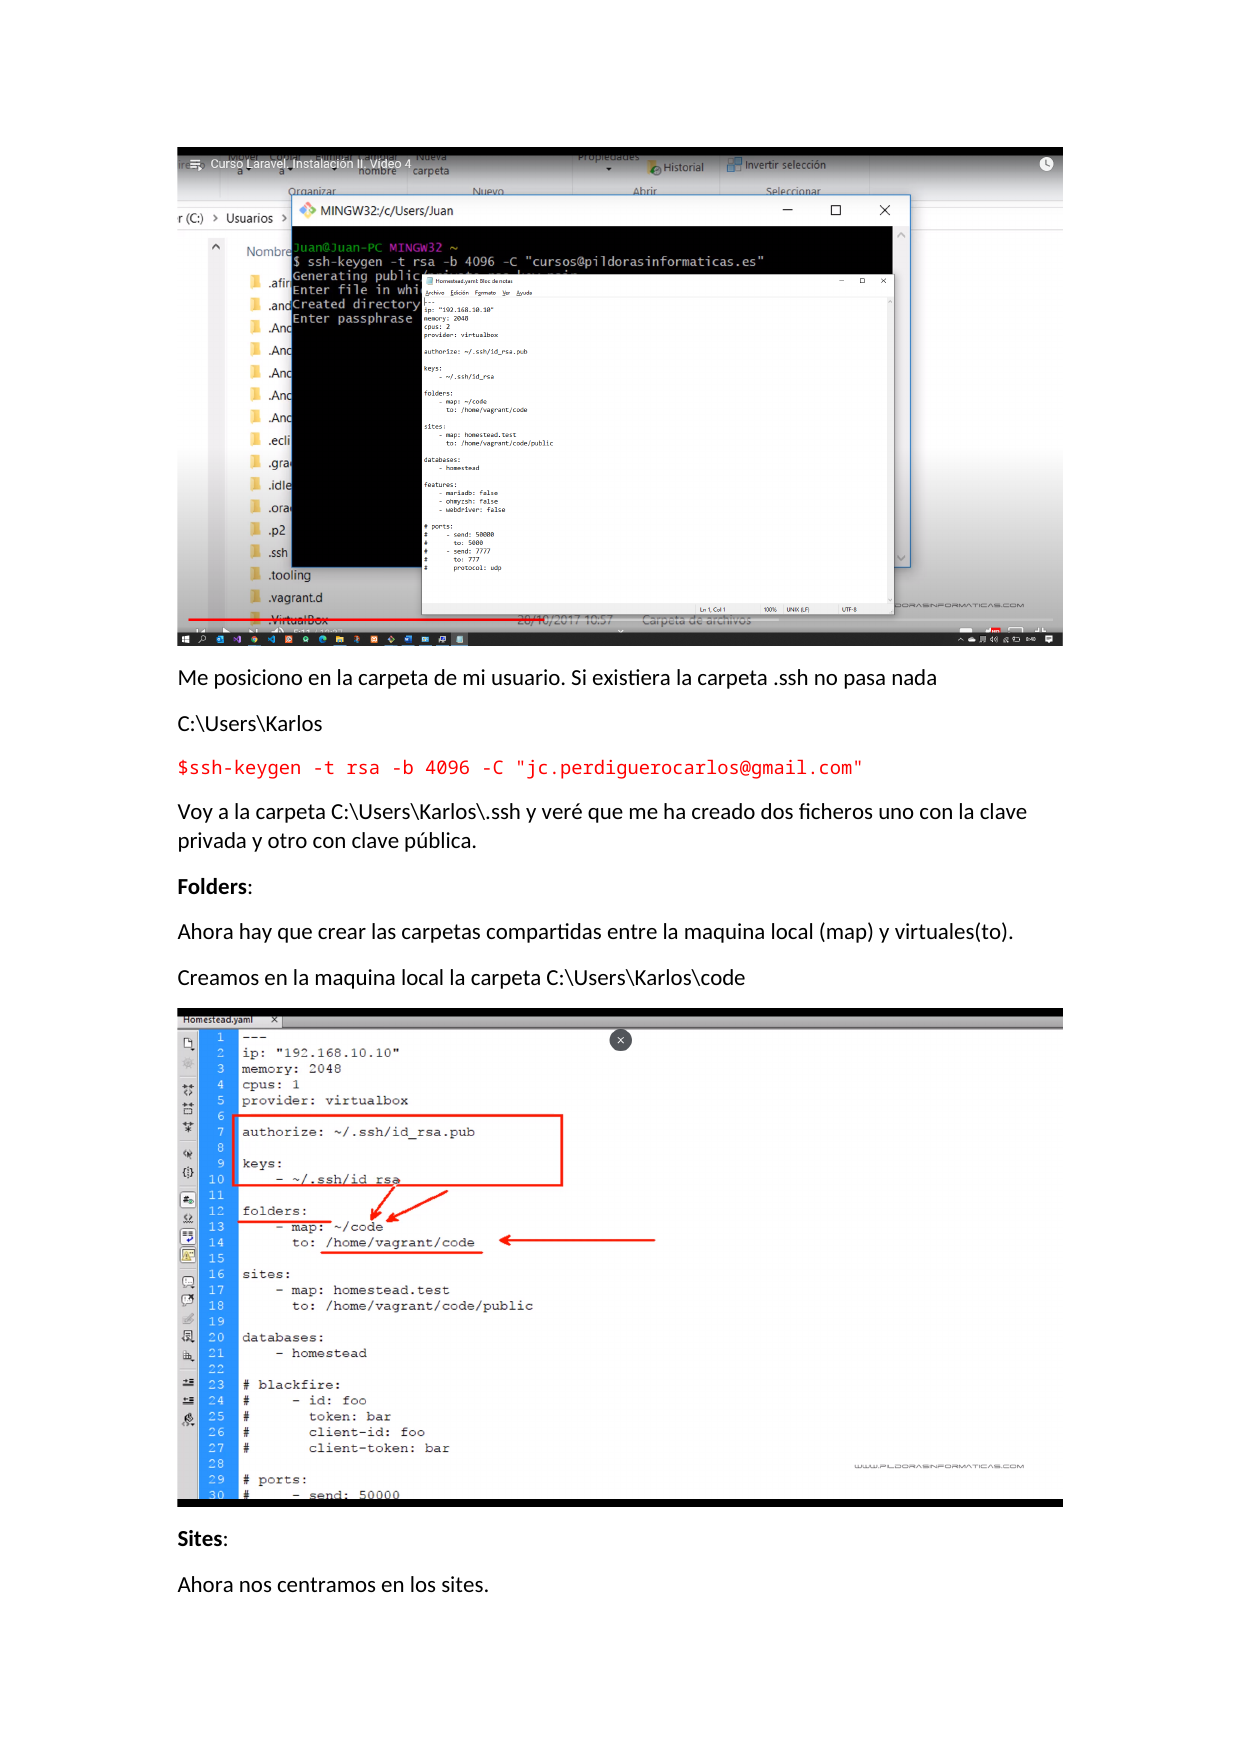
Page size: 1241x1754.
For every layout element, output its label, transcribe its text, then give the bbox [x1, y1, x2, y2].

text Ahora hay que crear las carpetas compartidas entre la maquina local (map) y virtuales(to). [177, 917, 1063, 945]
text Me posiciono en la carpeta de mi usuario. Si existiera la carpeta .ssh no pasa nada [177, 663, 1063, 691]
text Folders: [177, 872, 1063, 900]
text Creamos en la maquina local la carpeta C:\Users\Karlos\code [177, 963, 1063, 991]
text Ahora nos centramos en los sites. [177, 1570, 1063, 1598]
text C:\Users\Karlos [177, 709, 1063, 737]
text Voy a la carpeta C:\Users\Karlos\.ssh y veré que me ha creado dos ficheros uno con la clave privada y otro con clave pública. [177, 797, 1063, 854]
text Sites: [177, 1524, 1063, 1552]
text $ssh-keygen -t rsa -b 4096 -C "jc.perdiguerocarlos@gmail.com" [177, 754, 1063, 780]
